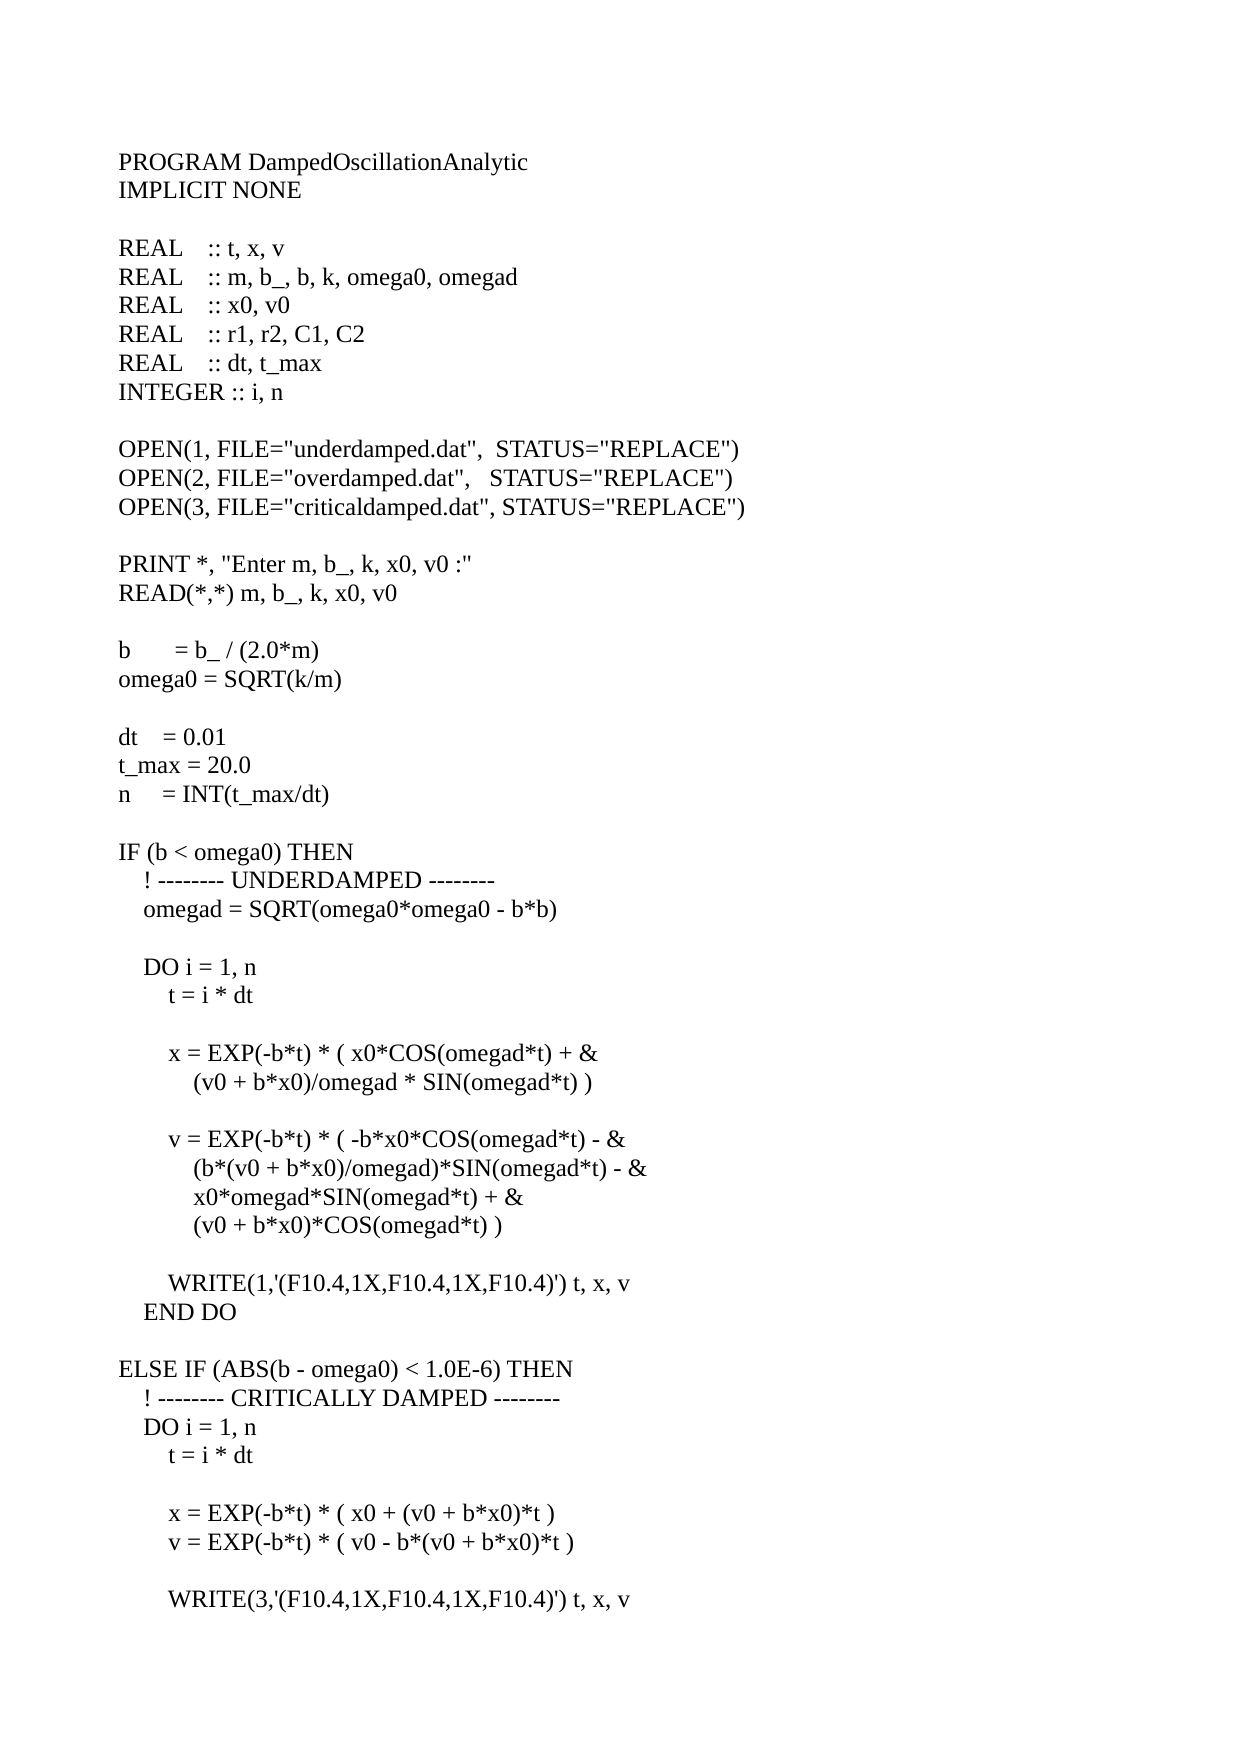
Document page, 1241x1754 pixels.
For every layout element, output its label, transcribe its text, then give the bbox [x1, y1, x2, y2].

text n = INT(t_max/dt) [118, 779, 1122, 808]
text x = EXP(-b*t) * ( x0*COS(omegad*t) + & [118, 1038, 1122, 1067]
text ! -------- UNDERDAMPED -------- [118, 866, 1122, 894]
text WRITE(1,'(F10.4,1X,F10.4,1X,F10.4)') t, x, v [118, 1268, 1122, 1297]
text PROGRAM DampedOscillationAnalytic [118, 147, 1122, 176]
text REAL :: r1, r2, C1, C2 [118, 319, 1122, 348]
text t = i * dt [118, 981, 1122, 1009]
text omega0 = SQRT(k/m) [118, 664, 1122, 693]
text (b*(v0 + b*x0)/omegad)*SIN(omegad*t) - & [118, 1153, 1122, 1182]
text REAL :: t, x, v [118, 233, 1122, 262]
text x = EXP(-b*t) * ( x0 + (v0 + b*x0)*t ) [118, 1498, 1122, 1527]
text DO i = 1, n [118, 952, 1122, 981]
text DO i = 1, n [118, 1412, 1122, 1441]
text t_max = 20.0 [118, 751, 1122, 779]
text dt = 0.01 [118, 722, 1122, 751]
text READ(*,*) m, b_, k, x0, v0 [118, 578, 1122, 607]
text v = EXP(-b*t) * ( -b*x0*COS(omegad*t) - & [118, 1124, 1122, 1153]
text ELSE IF (ABS(b - omega0) < 1.0E-6) THEN [118, 1354, 1122, 1383]
text END DO [118, 1297, 1122, 1326]
text INTEGER :: i, n [118, 377, 1122, 406]
text OPEN(1, FILE="underdamped.dat", STATUS="REPLACE") [118, 434, 1122, 463]
text REAL :: x0, v0 [118, 291, 1122, 319]
text REAL :: dt, t_max [118, 348, 1122, 377]
text PRINT *, "Enter m, b_, k, x0, v0 :" [118, 549, 1122, 578]
text (v0 + b*x0)/omegad * SIN(omegad*t) ) [118, 1067, 1122, 1096]
text REAL :: m, b_, b, k, omega0, omegad [118, 262, 1122, 291]
text OPEN(2, FILE="overdamped.dat", STATUS="REPLACE") [118, 463, 1122, 492]
text IF (b < omega0) THEN [118, 837, 1122, 866]
text IMPLICIT NONE [118, 176, 1122, 204]
text t = i * dt [118, 1441, 1122, 1469]
text omegad = SQRT(omega0*omega0 - b*b) [118, 894, 1122, 923]
text ! -------- CRITICALLY DAMPED -------- [118, 1383, 1122, 1412]
text v = EXP(-b*t) * ( v0 - b*(v0 + b*x0)*t ) [118, 1527, 1122, 1556]
text (v0 + b*x0)*COS(omegad*t) ) [118, 1211, 1122, 1239]
text x0*omegad*SIN(omegad*t) + & [118, 1182, 1122, 1211]
text b = b_ / (2.0*m) [118, 636, 1122, 664]
text WRITE(3,'(F10.4,1X,F10.4,1X,F10.4)') t, x, v [118, 1584, 1122, 1613]
text OPEN(3, FILE="criticaldamped.dat", STATUS="REPLACE") [118, 492, 1122, 521]
